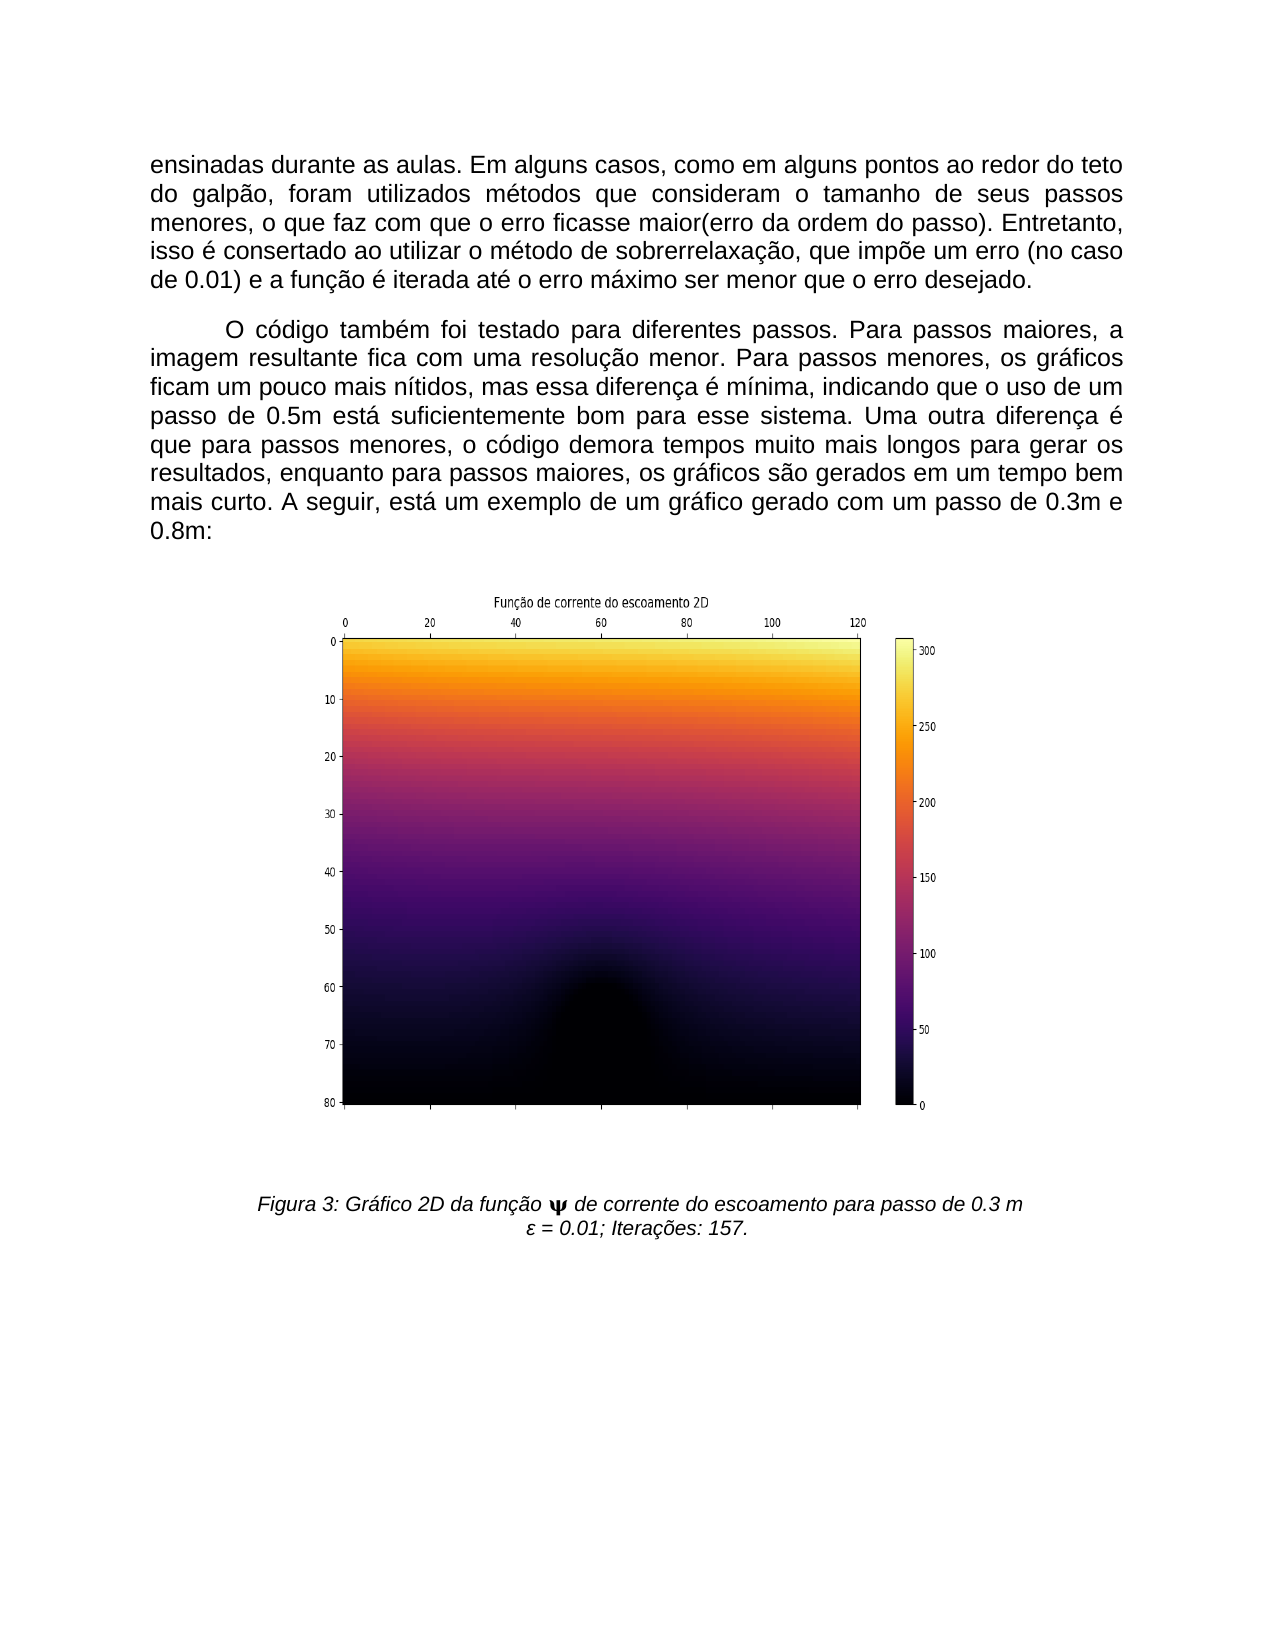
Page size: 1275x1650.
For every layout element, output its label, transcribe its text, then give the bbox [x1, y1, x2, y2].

text ε = 0.01; Iterações: 157. [150, 1216, 1125, 1240]
text ensinadas durante as aulas. Em alguns casos, como em alguns pontos ao redor do teto do galpão, foram utilizados métodos que consideram o tamanho de seus passos menores, o que faz com que o erro ficasse maior(erro da ordem do passo). Entretanto, isso é consertado ao utilizar o método de sobrerrelaxação, que impõe um erro (no caso de 0.01) e a função é iterada até o erro máximo ser menor que o erro desejado. [150, 150, 1125, 294]
picture [184, 565, 1091, 1171]
text Figura 3: Gráfico 2D da função 𝛙 de corrente do escoamento para passo de 0.3 m [150, 1192, 1125, 1216]
text O código também foi testado para diferentes passos. Para passos maiores, a imagem resultante fica com uma resolução menor. Para passos menores, os gráficos ficam um pouco mais nítidos, mas essa diferença é mínima, indicando que o uso de um passo de 0.5m está suficientemente bom para esse sistema. Uma outra diferença é que para passos menores, o código demora tempos muito mais longos para gerar os resultados, enquanto para passos maiores, os gráficos são gerados em um tempo bem mais curto. A seguir, está um exemplo de um gráfico gerado com um passo de 0.3m e 0.8m: [150, 314, 1125, 544]
